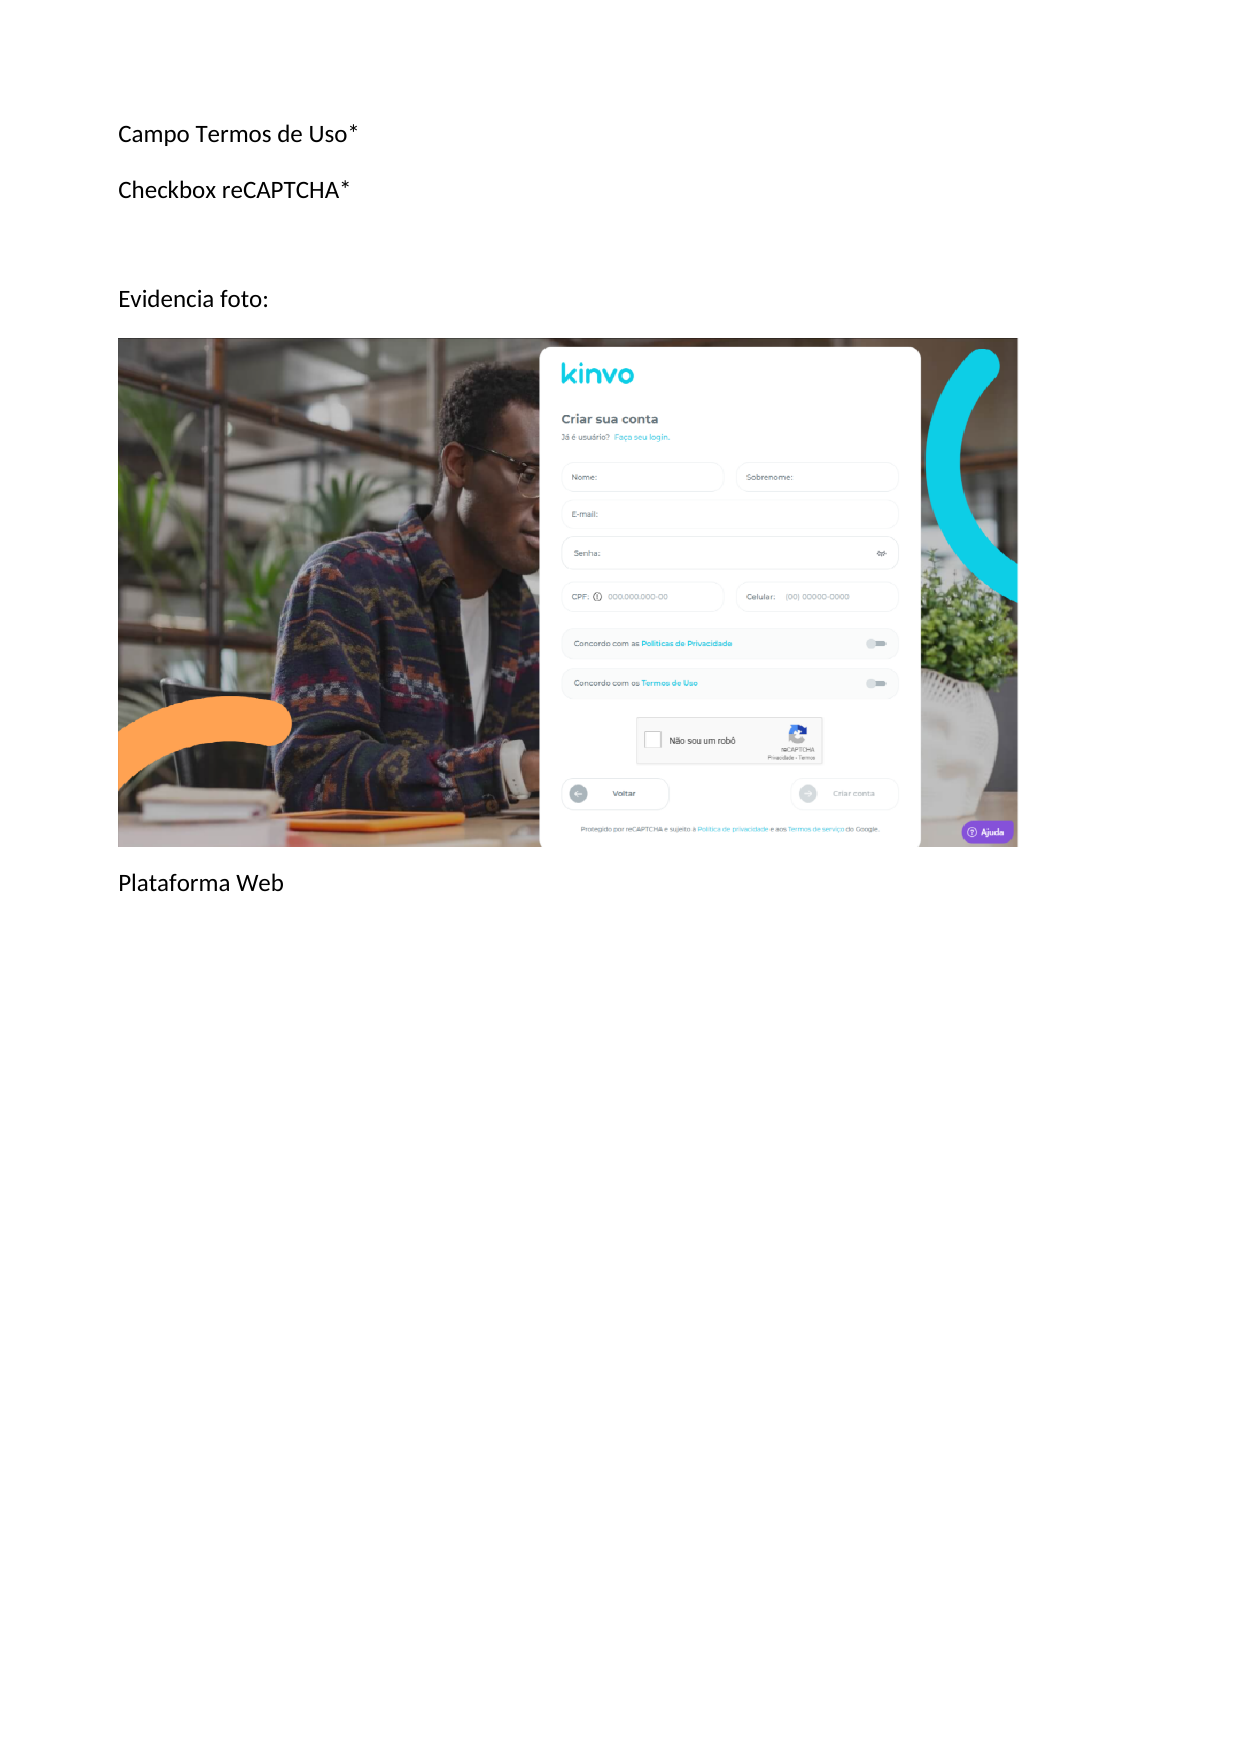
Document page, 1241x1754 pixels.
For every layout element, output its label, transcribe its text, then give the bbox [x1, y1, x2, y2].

text Plataforma Web [118, 867, 1122, 897]
text Campo Termos de Uso* [118, 118, 1122, 149]
text Evidencia foto: [118, 283, 1122, 313]
text Checkbox reCAPTCHA* [118, 174, 1122, 204]
